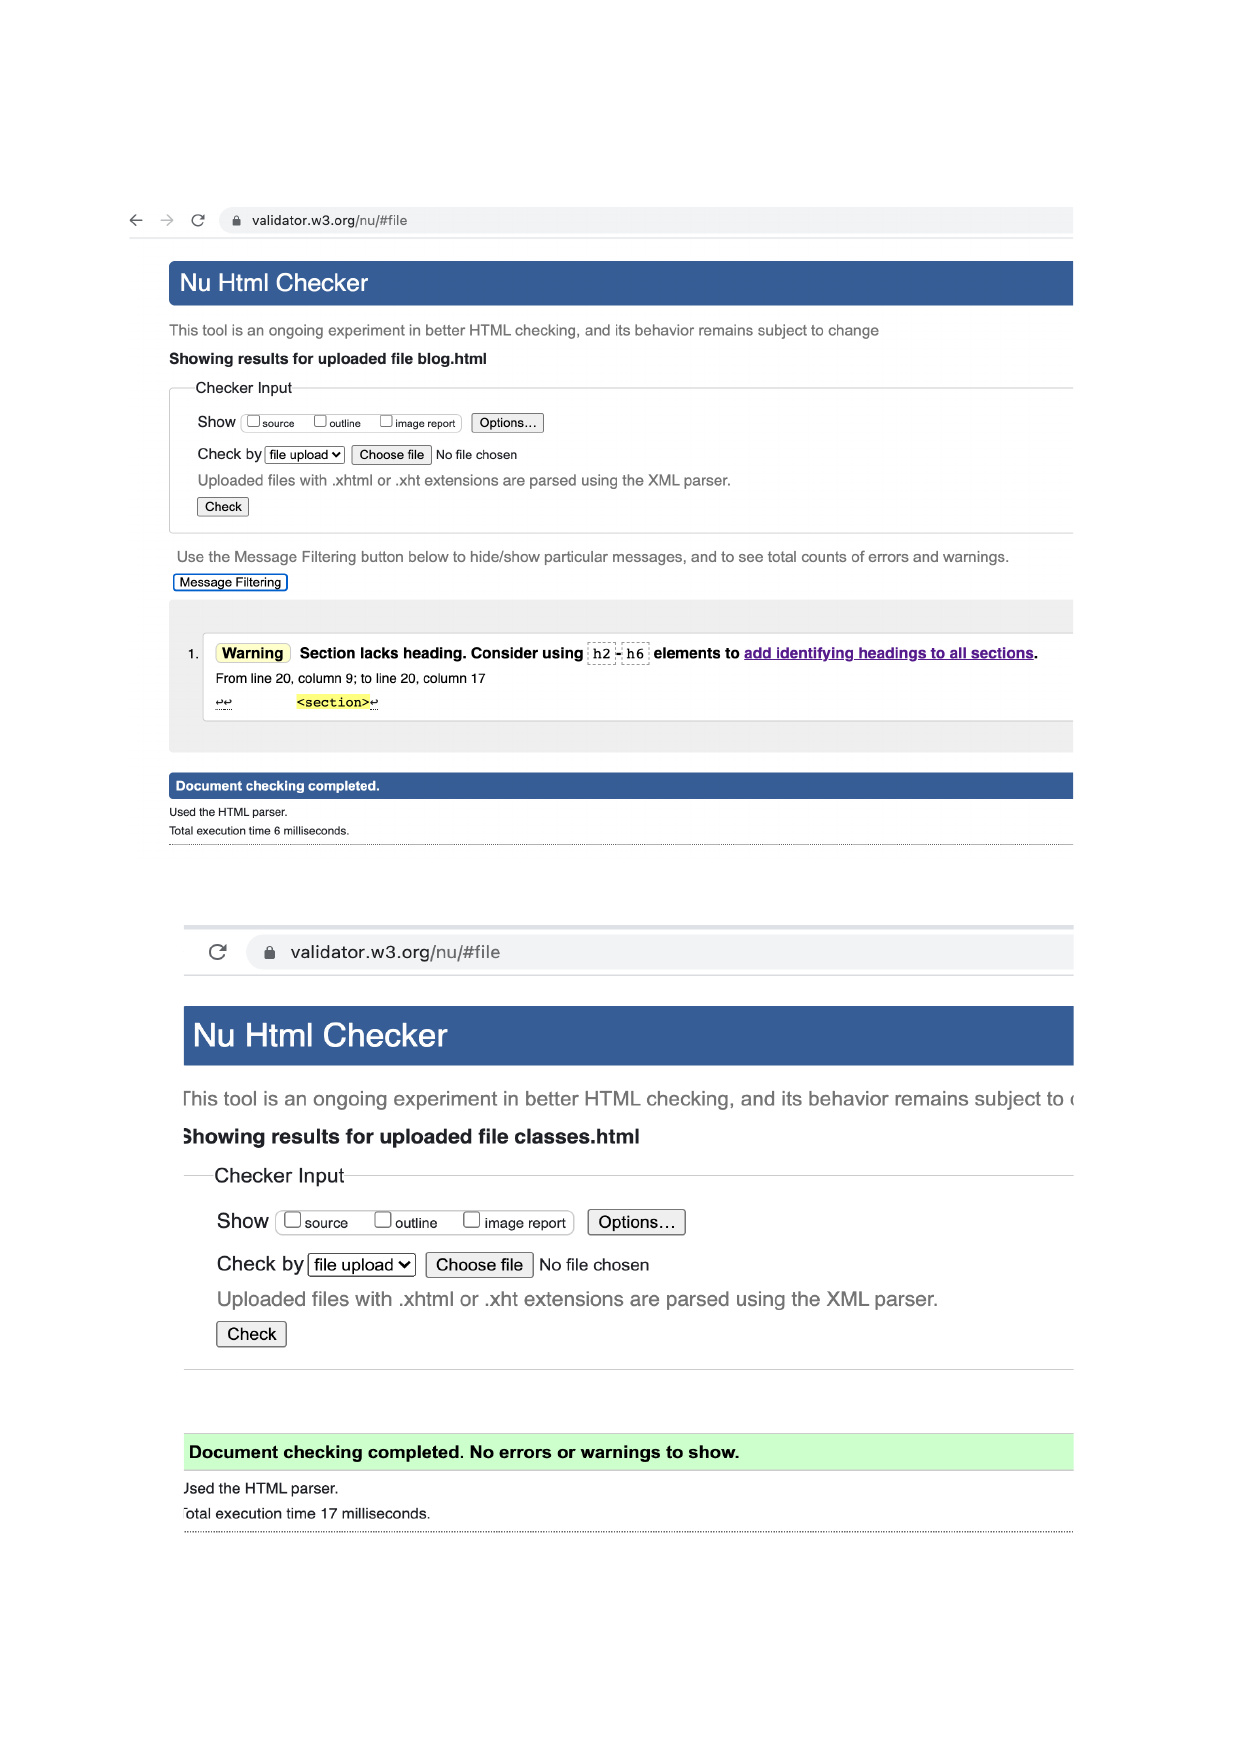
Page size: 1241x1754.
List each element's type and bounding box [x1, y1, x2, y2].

picture [129, 206, 1074, 859]
picture [183, 925, 1074, 1570]
